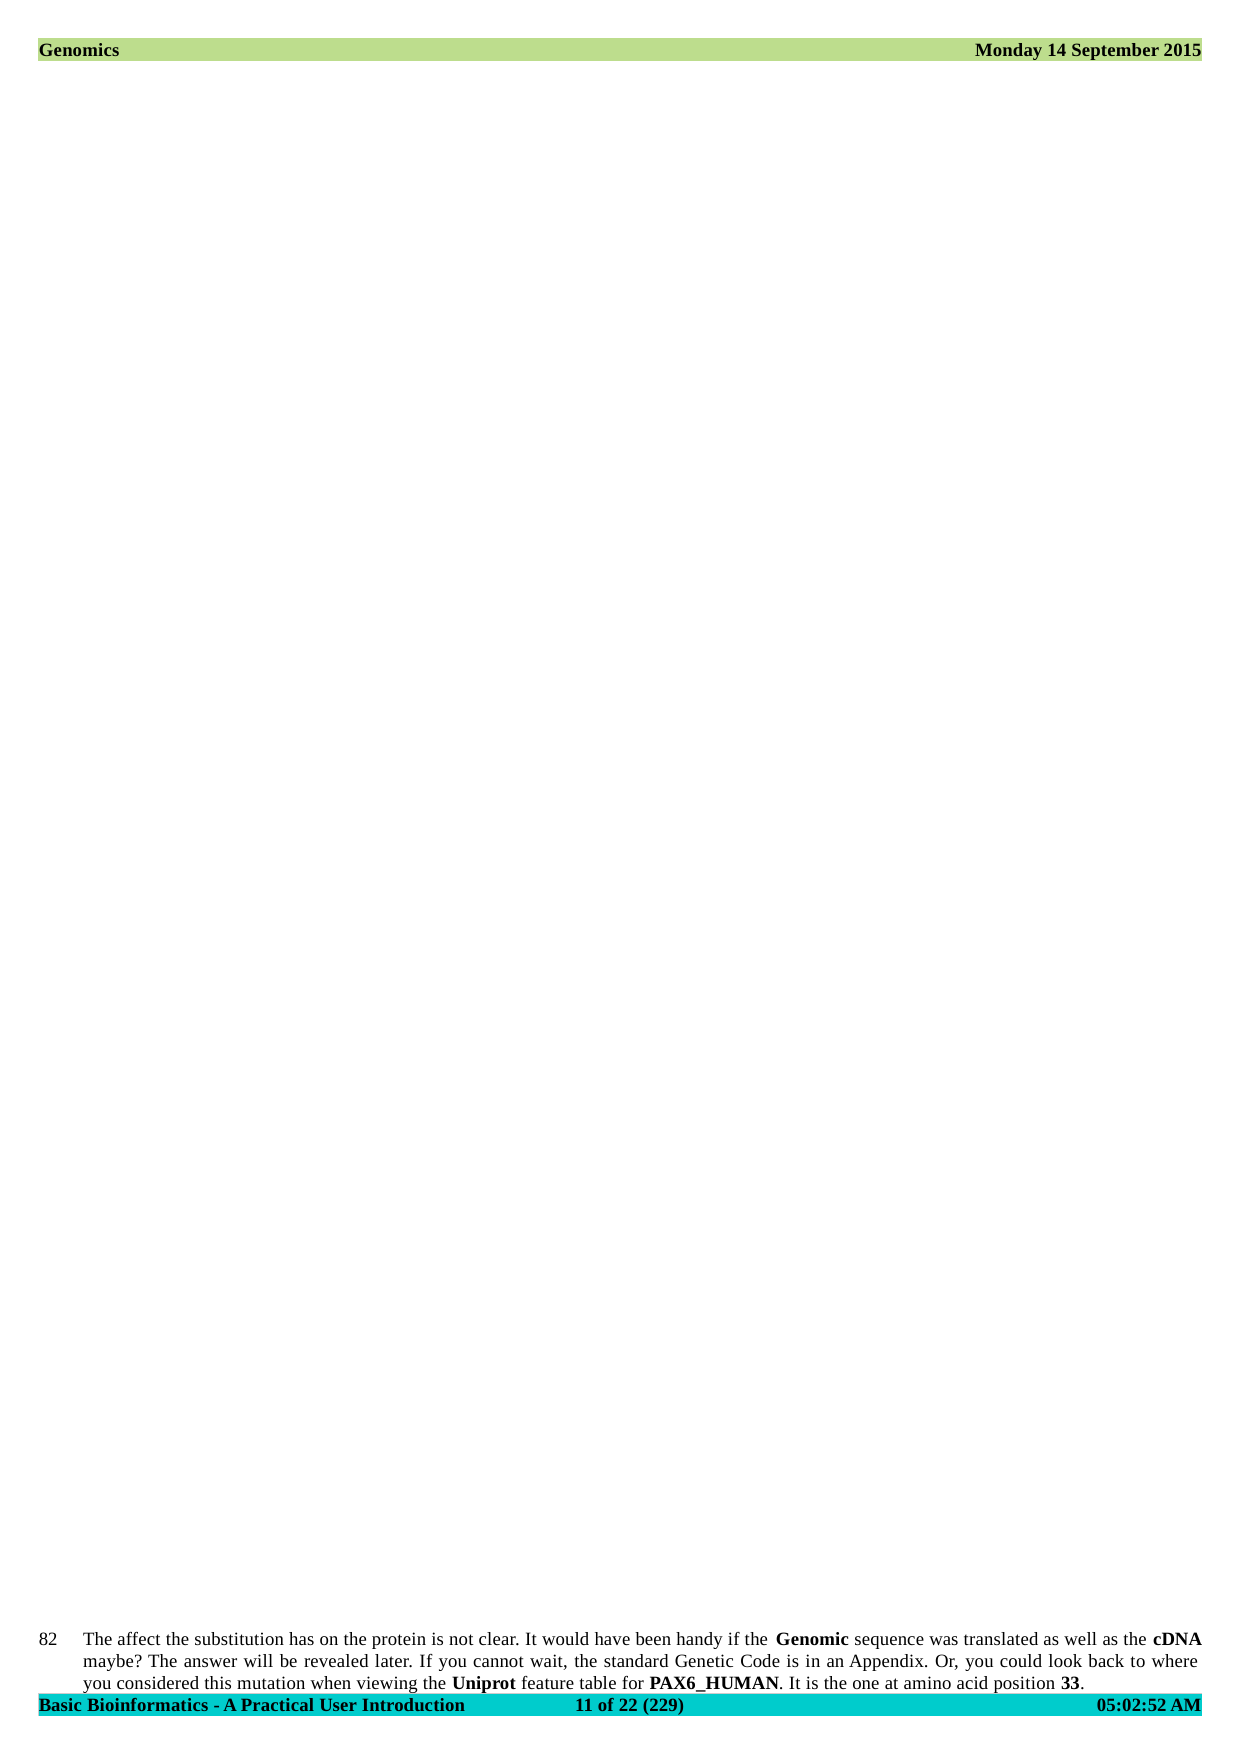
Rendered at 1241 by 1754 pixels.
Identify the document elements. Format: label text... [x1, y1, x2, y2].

text The affect the substitution has on the protein is not clear. It would have been handy if the Genomic sequence was translated as well as the cDNA maybe? The answer will be revealed later. If you cannot wait, the standard Genetic Code is in an Appendix. Or, you could look back to where you considered this mutation when viewing the Uniprot feature table for PAX6_HUMAN. It is the one at amino acid position 33. [38, 1627, 1202, 1693]
